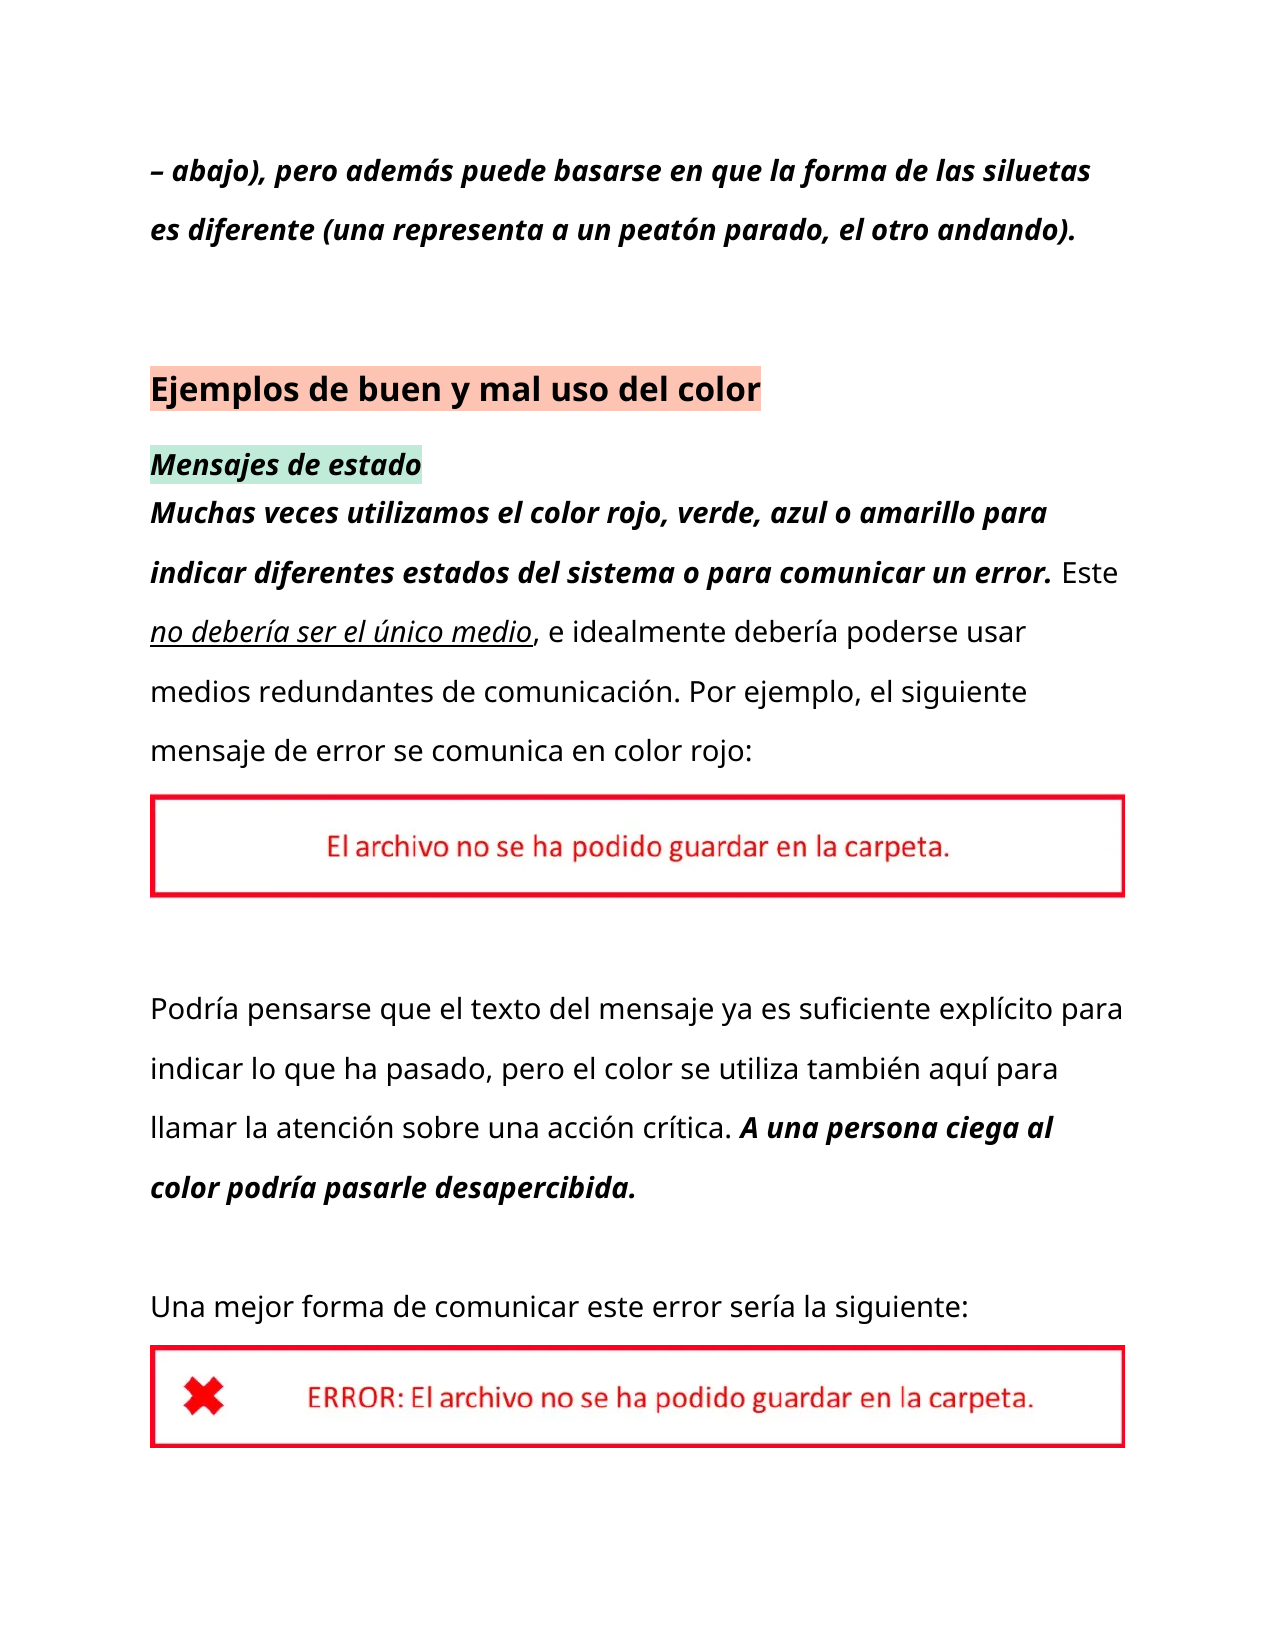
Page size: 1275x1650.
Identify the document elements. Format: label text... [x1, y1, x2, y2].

subtitle Ejemplos de buen y mal uso del color [761, 366, 1125, 411]
picture [150, 1345, 1125, 1448]
text – abajo), pero además puede basarse en que la forma de las siluetas es diferente (una representa a un peatón parado, el otro andando). [150, 150, 1125, 249]
text Podría pensarse que el texto del mensaje ya es suficiente explícito para indicar lo que ha pasado, pero el color se utiliza también aquí para llamar la atención sobre una acción crítica. A una persona ciega al color podría pasarle desapercibida. [150, 988, 1125, 1207]
text Muchas veces utilizamos el color rojo, verde, azul o amarillo para indicar diferentes estados del sistema o para comunicar un error. Este no debería ser el único medio, e idealmente debería poderse usar medios redundantes de comunicación. Por ejemplo, el siguiente mensaje de error se comunica en color rojo: [150, 493, 1125, 770]
text Una mejor forma de comunicar este error sería la siguiente: [150, 1286, 1125, 1326]
subtitle Mensajes de estado [422, 445, 1125, 484]
picture [150, 790, 1125, 901]
